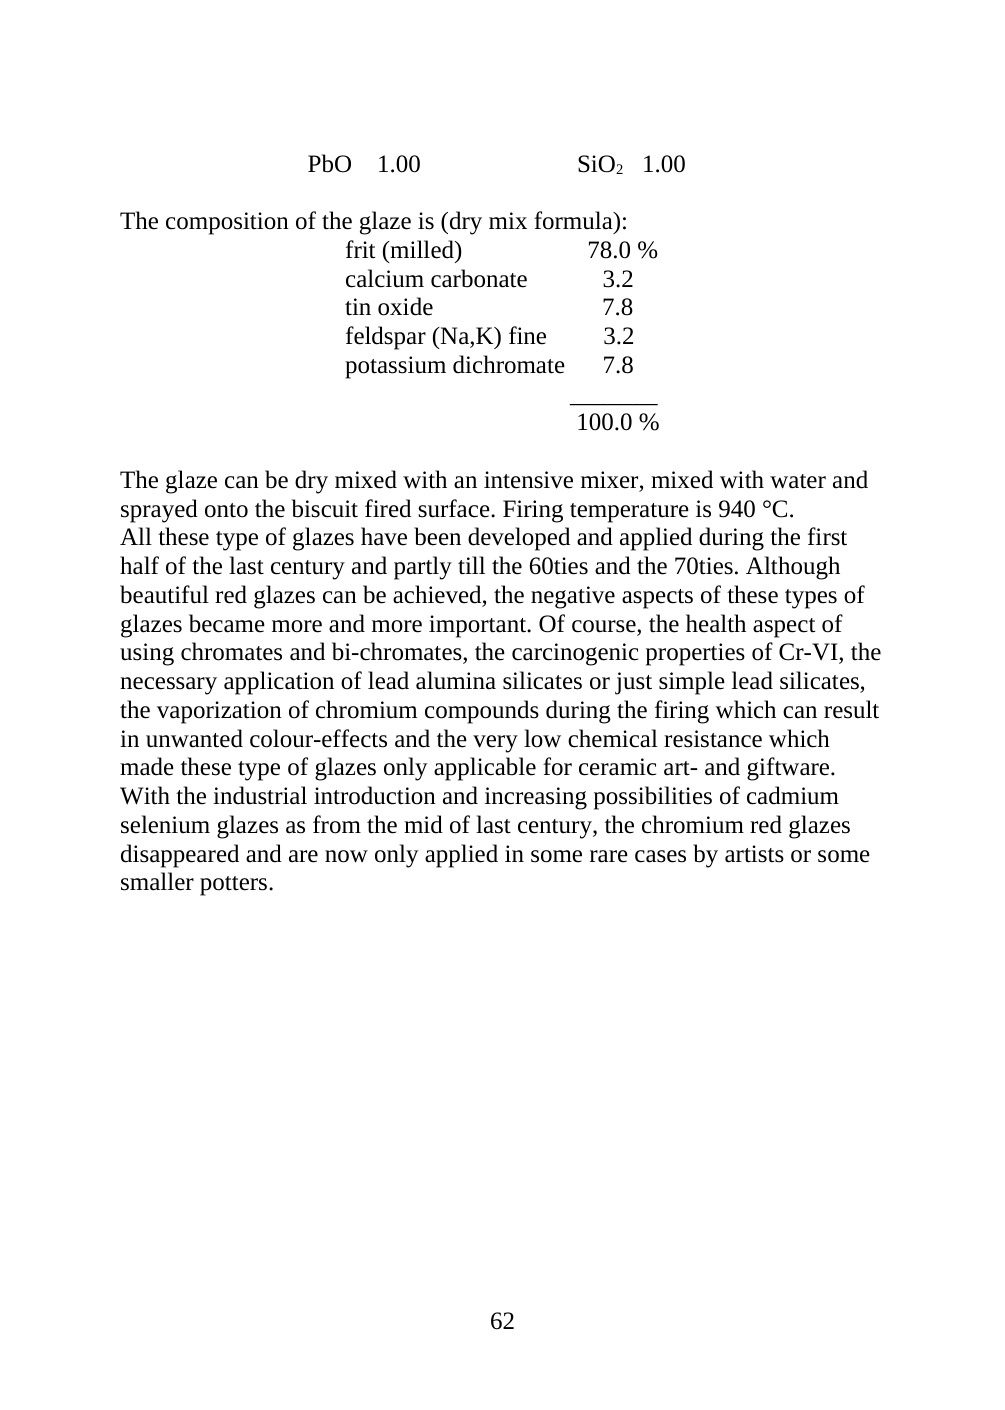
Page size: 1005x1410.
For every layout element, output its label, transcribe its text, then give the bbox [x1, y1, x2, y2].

text frit (milled) 78.0 % [120, 235, 885, 264]
text PbO 1.00 SiO2 1.00 [120, 149, 885, 177]
text potassium dichromate 7.8 [120, 350, 885, 379]
text tin oxide 7.8 [120, 292, 885, 321]
text The glaze can be dry mixed with an intensive mixer, mixed with water and sprayed onto the biscuit fired surface. Firing temperature is 940 °C. [120, 465, 885, 522]
text feldspar (Na,K) fine 3.2 [120, 321, 885, 350]
text calcium carbonate 3.2 [120, 264, 885, 292]
text 100.0 % [120, 407, 885, 436]
text The composition of the glaze is (dry mix formula): [120, 206, 885, 235]
text _______ [120, 379, 885, 407]
text All these type of glazes have been developed and applied during the first half of the last century and partly till the 60ties and the 70ties. Although beautiful red glazes can be achieved, the negative aspects of these types of glazes became more and more important. Of course, the health aspect of using chromates and bi-chromates, the carcinogenic properties of Cr-VI, the necessary application of lead alumina silicates or just simple lead silicates, the vaporization of chromium compounds during the firing which can result in unwanted colour-effects and the very low chemical resistance which made these type of glazes only applicable for ceramic art- and giftware. With the industrial introduction and increasing possibilities of cadmium selenium glazes as from the mid of last century, the chromium red glazes disappeared and are now only applied in some rare cases by artists or some smaller potters. [120, 522, 885, 896]
